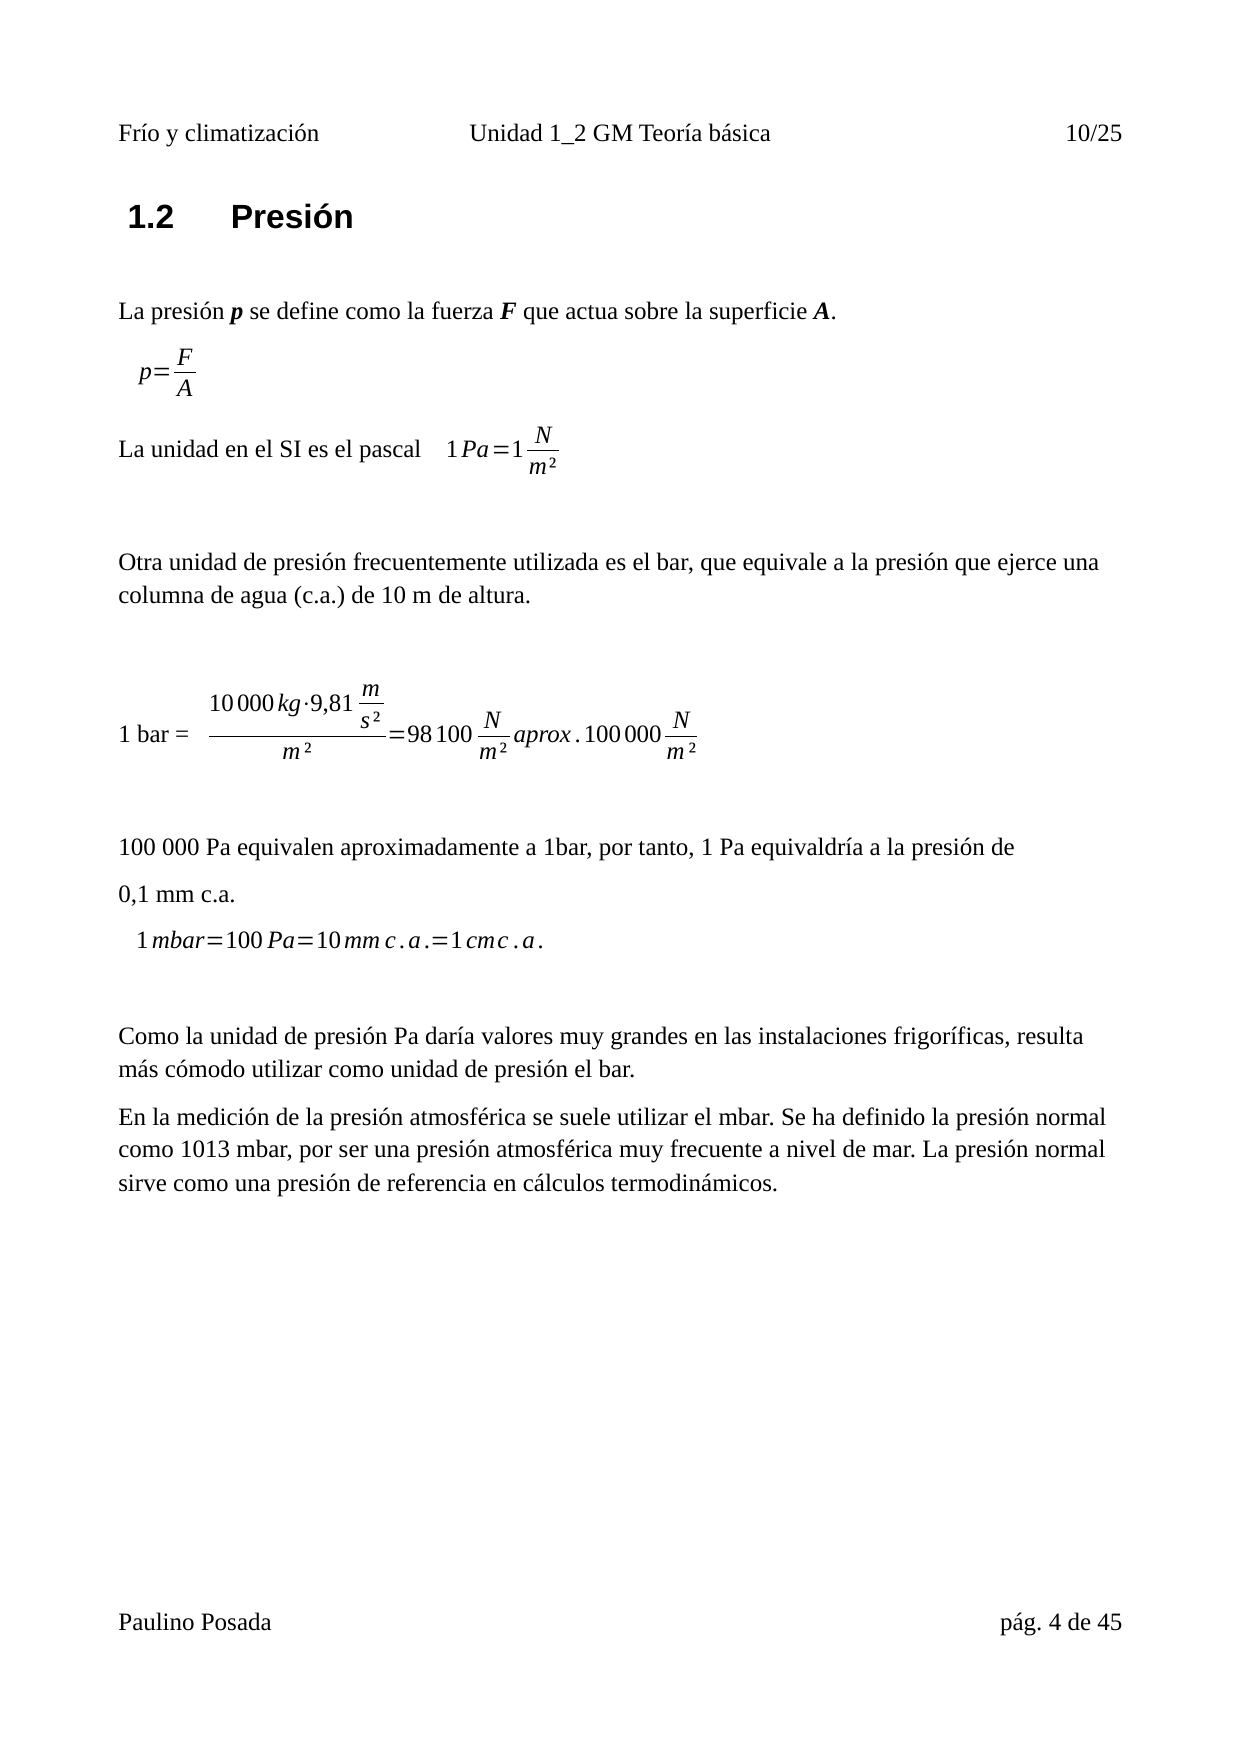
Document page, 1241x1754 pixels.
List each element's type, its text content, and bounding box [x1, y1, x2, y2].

text La presión p se define como la fuerza F que actua sobre la superficie A. [118, 296, 1122, 325]
text Otra unidad de presión frecuentemente utilizada es el bar, que equivale a la presión que ejerce una columna de agua (c.a.) de 10 m de altura. [118, 547, 1122, 608]
text En la medición de la presión atmosférica se suele utilizar el mbar. Se ha definido la presión normal como 1013 mbar, por ser una presión atmosférica muy frecuente a nivel de mar. La presión normal sirve como una presión de referencia en cálculos termodinámicos. [118, 1102, 1122, 1196]
text 100 000 Pa equivalen aproximadamente a 1bar, por tanto, 1 Pa equivaldría a la presión de [118, 832, 1122, 860]
text La unidad en el SI es el pascal [118, 421, 1122, 480]
text 0,1 mm c.a. [118, 879, 1122, 908]
text Como la unidad de presión Pa daría valores muy grandes en las instalaciones frigoríficas, resulta más cómodo utilizar como unidad de presión el bar. [118, 1021, 1122, 1083]
text 1 bar = [118, 675, 1122, 765]
subtitle Presión [118, 197, 1122, 236]
